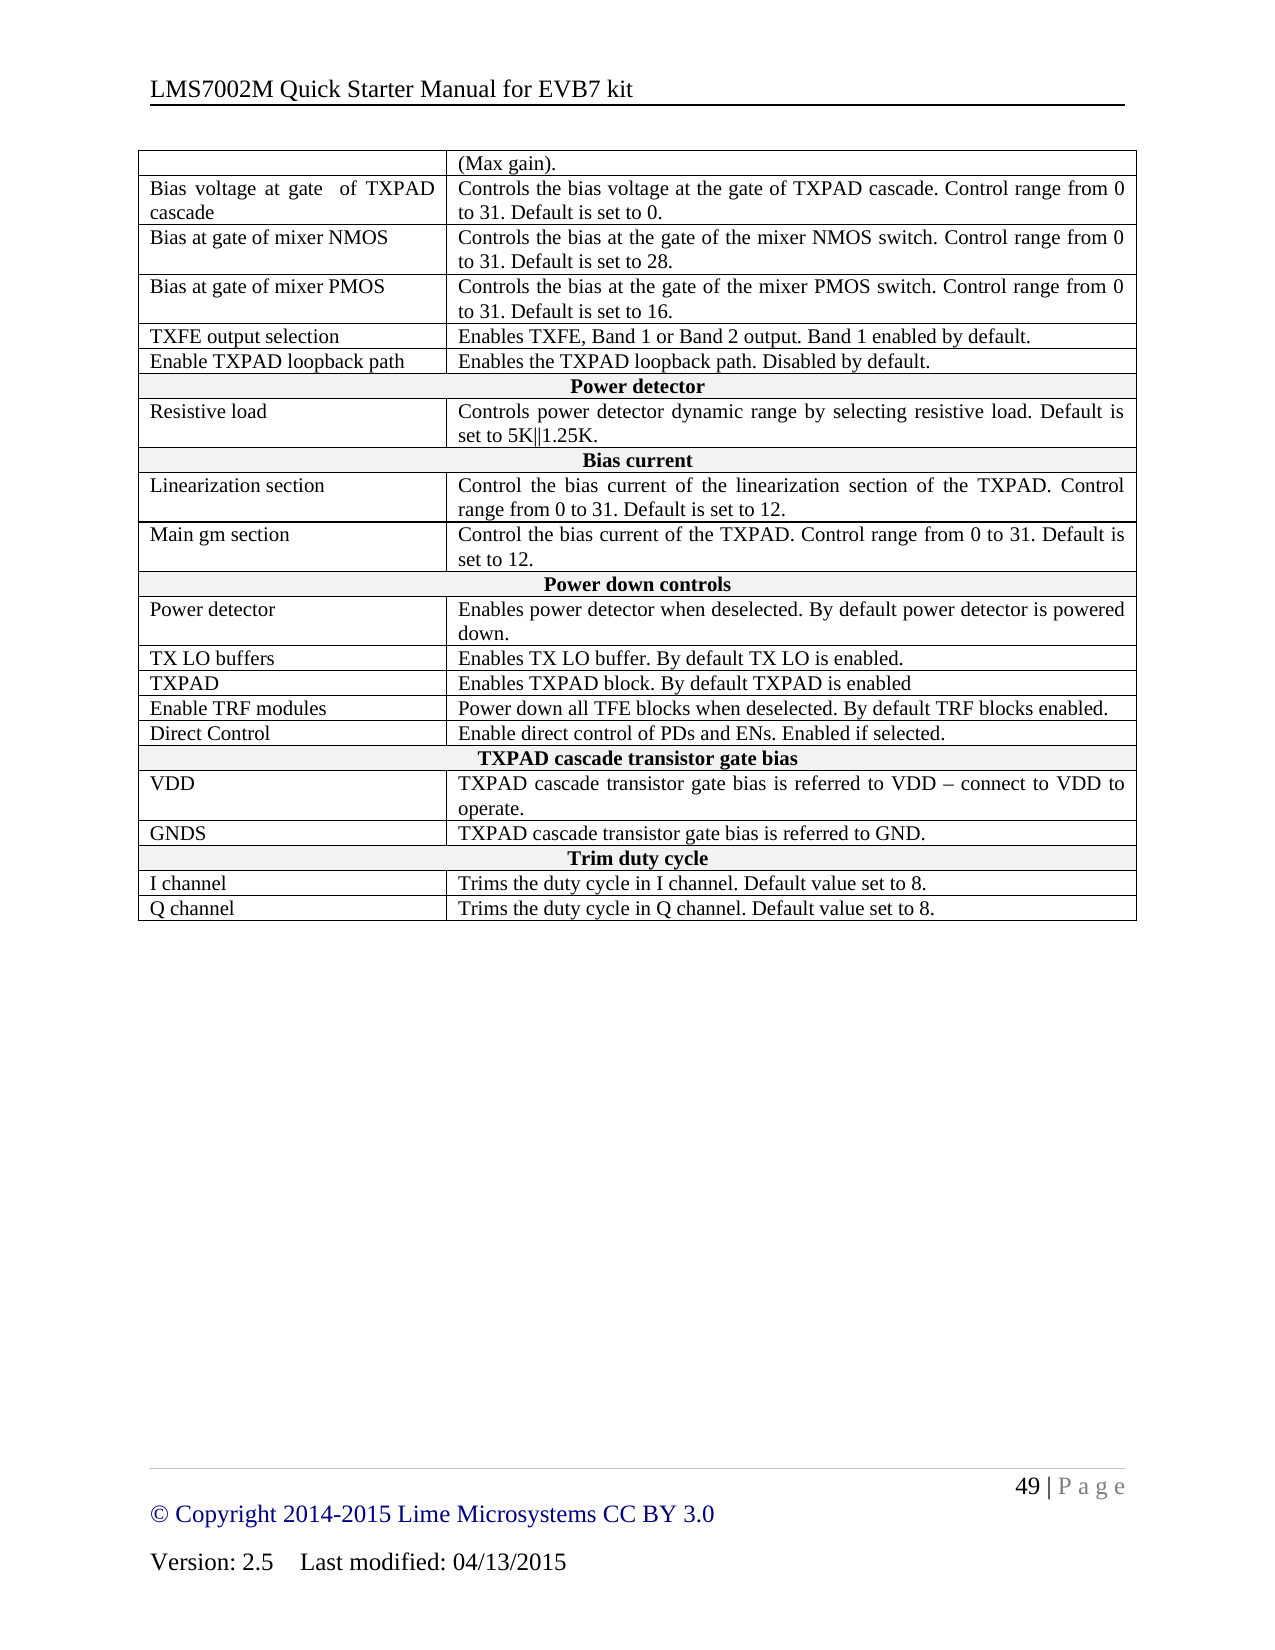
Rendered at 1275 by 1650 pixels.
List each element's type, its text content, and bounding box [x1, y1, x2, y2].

table_cell Bias at gate of mixer NMOS [139, 225, 446, 273]
table_cell TXPAD cascade transistor gate bias [139, 746, 1136, 770]
table_cell Power detector [139, 597, 446, 645]
table_cell Main gm section [139, 523, 446, 571]
table_cell GNDS [139, 821, 446, 844]
table_cell Direct Control [139, 721, 446, 745]
table_cell Power detector [139, 374, 1136, 398]
table_cell Bias at gate of mixer PMOS [139, 275, 446, 323]
table_cell VDD [139, 771, 446, 819]
table_cell Enable direct control of PDs and ENs. Enabled if selected. [447, 721, 1136, 745]
table_cell Controls power detector dynamic range by selecting resistive load. Default is set to 5K||1.25K. [447, 399, 1136, 447]
table_cell I channel [139, 871, 446, 895]
table_cell Trims the duty cycle in Q channel. Default value set to 8. [447, 896, 1136, 920]
table_cell Resistive load [139, 399, 446, 447]
table_cell Bias voltage at gate of TXPAD cascade [139, 176, 446, 224]
table_cell Linearization section [139, 473, 446, 521]
table_cell (Max gain). [447, 151, 1136, 175]
table_cell Controls the bias voltage at the gate of TXPAD cascade. Control range from 0 to 31. Default is set to 0. [447, 176, 1136, 224]
table_cell TX LO buffers [139, 646, 446, 670]
table_cell Enable TRF modules [139, 696, 446, 720]
table_cell Controls the bias at the gate of the mixer PMOS switch. Control range from 0 to 31. Default is set to 16. [447, 275, 1136, 323]
table_cell [139, 151, 446, 175]
table_cell Enables TX LO buffer. By default TX LO is enabled. [447, 646, 1136, 670]
table_cell Control the bias current of the TXPAD. Control range from 0 to 31. Default is set to 12. [447, 523, 1136, 571]
table_cell Enables TXPAD block. By default TXPAD is enabled [447, 671, 1136, 695]
table_cell Power down all TFE blocks when deselected. By default TRF blocks enabled. [447, 696, 1136, 720]
table_cell Enables power detector when deselected. By default power detector is powered down. [447, 597, 1136, 645]
table_cell TXPAD cascade transistor gate bias is referred to VDD – connect to VDD to operate. [447, 771, 1136, 819]
table_cell Enables TXFE, Band 1 or Band 2 output. Band 1 enabled by default. [447, 324, 1136, 348]
table_cell Trim duty cycle [139, 846, 1136, 870]
table_cell Enables the TXPAD loopback path. Disabled by default. [447, 349, 1136, 373]
table_cell Enable TXPAD loopback path [139, 349, 446, 373]
table_cell Trims the duty cycle in I channel. Default value set to 8. [447, 871, 1136, 895]
table_cell Control the bias current of the linearization section of the TXPAD. Control range from 0 to 31. Default is set to 12. [447, 473, 1136, 521]
table_cell TXPAD cascade transistor gate bias is referred to GND. [447, 821, 1136, 844]
table_cell TXPAD [139, 671, 446, 695]
table_cell Power down controls [139, 572, 1136, 596]
table_cell Bias current [139, 448, 1136, 472]
table_cell Q channel [139, 896, 446, 920]
table_cell TXFE output selection [139, 324, 446, 348]
table_cell Controls the bias at the gate of the mixer NMOS switch. Control range from 0 to 31. Default is set to 28. [447, 225, 1136, 273]
